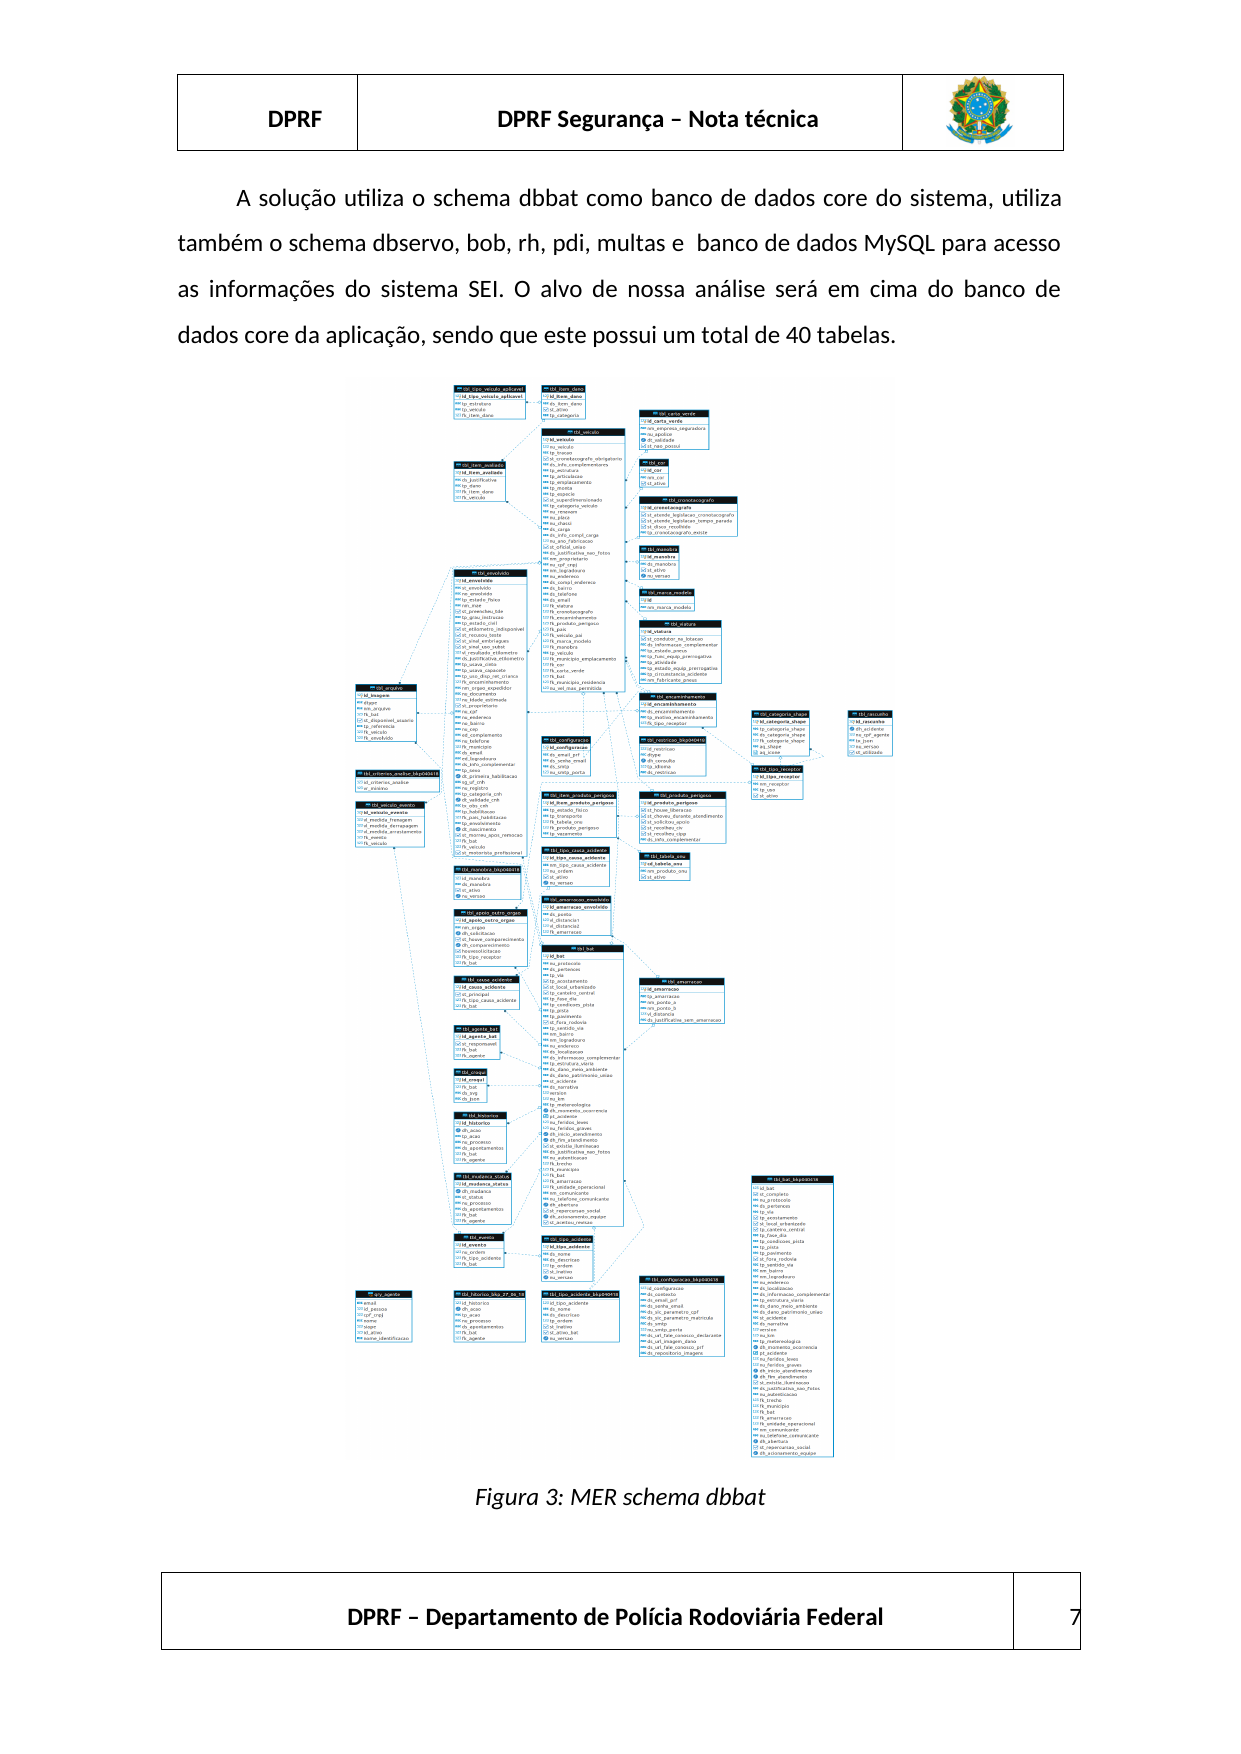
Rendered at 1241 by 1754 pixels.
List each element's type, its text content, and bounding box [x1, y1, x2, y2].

text A solução utiliza o schema dbbat como banco de dados core do sistema, utiliza também o schema dbservo, bob, rh, pdi, multas e banco de dados MySQL para acesso as informações do sistema SEI. O alvo de nossa análise será em cima do banco de dados core da aplicação, sendo que este possui um total de 40 tabelas. [177, 304, 1063, 349]
text Figura 3: MER schema dbbat [345, 1460, 895, 1511]
picture [944, 75, 1020, 149]
text A solução utiliza o schema dbbat como banco de dados core do sistema, utiliza também o schema dbservo, bob, rh, pdi, multas e banco de dados MySQL para acesso as informações do sistema SEI. O alvo de nossa análise será em cima do banco de dados core da aplicação, sendo que este possui um total de 40 tabelas. [177, 258, 1063, 273]
text A solução utiliza o schema dbbat como banco de dados core do sistema, utiliza também o schema dbservo, bob, rh, pdi, multas e banco de dados MySQL para acesso as informações do sistema SEI. O alvo de nossa análise será em cima do banco de dados core da aplicação, sendo que este possui um total de 40 tabelas. [177, 182, 1063, 228]
picture [345, 377, 896, 1460]
